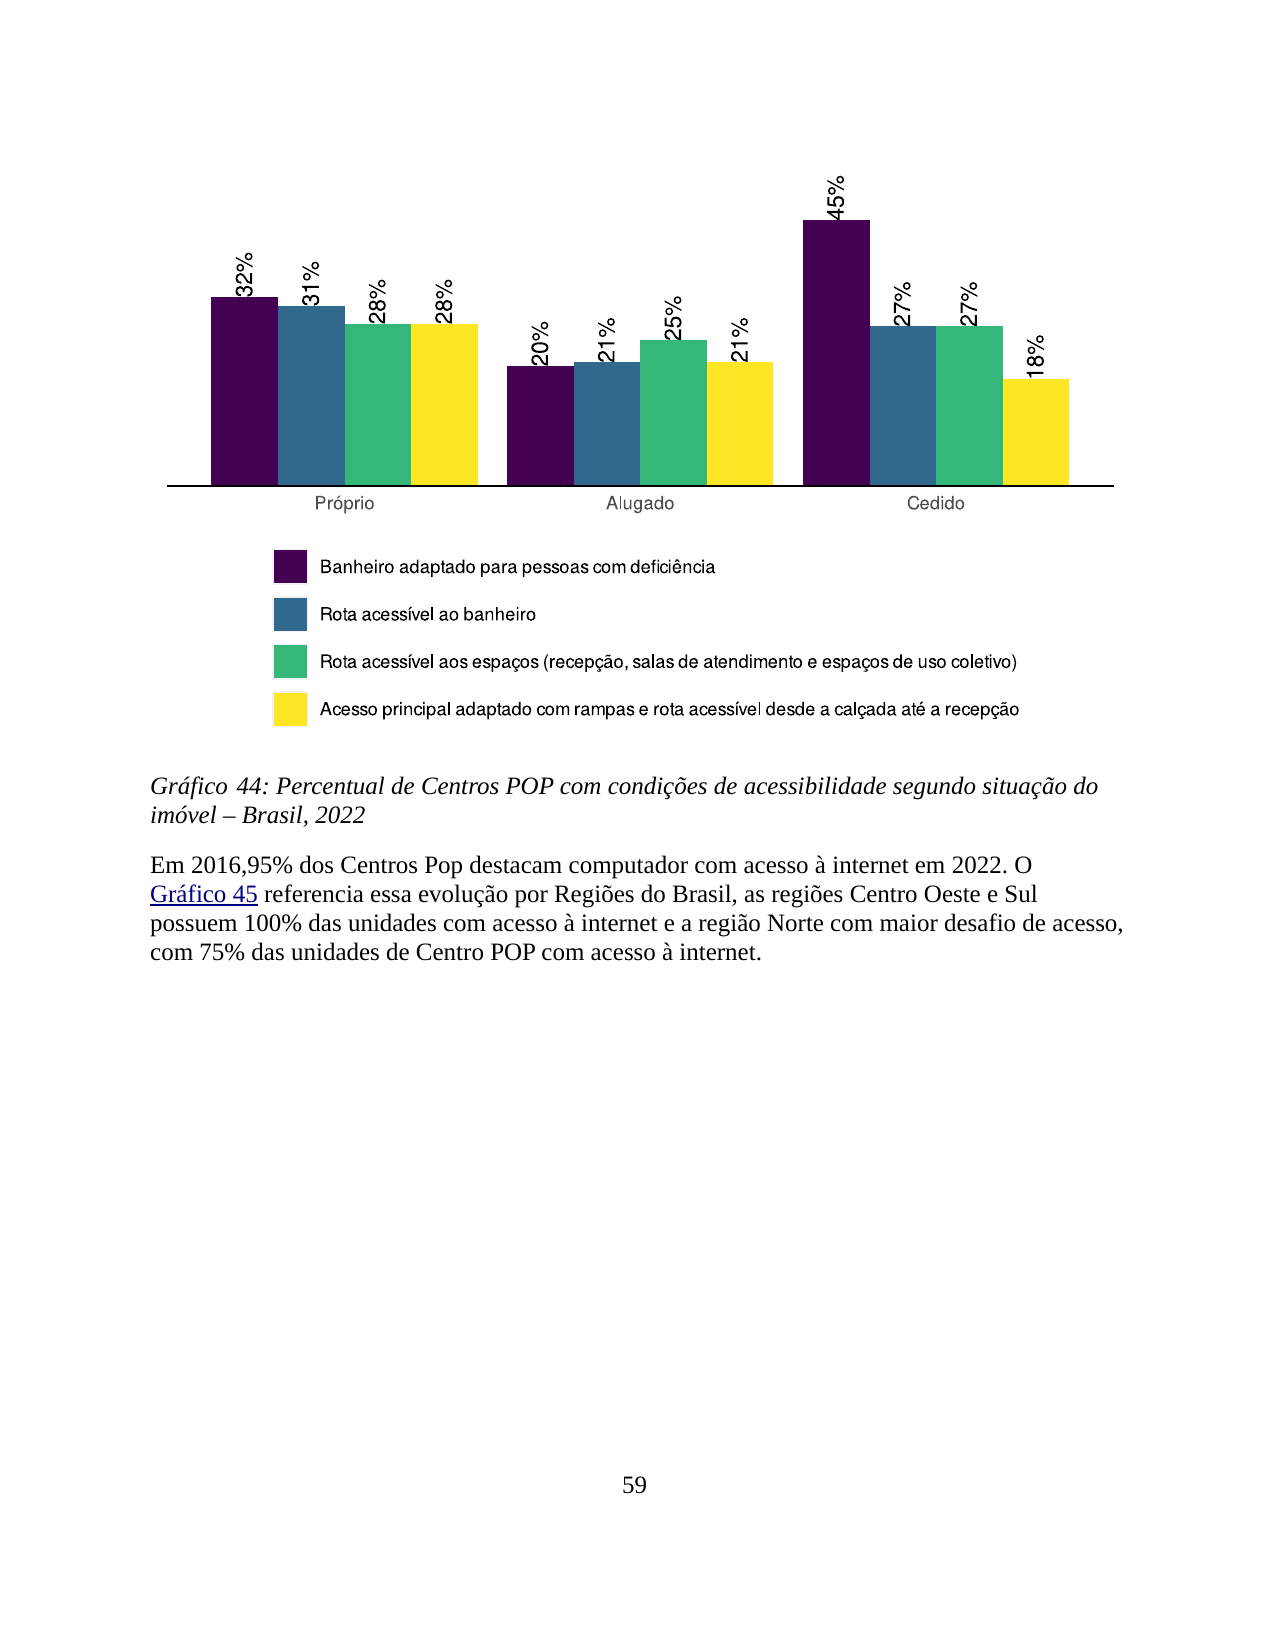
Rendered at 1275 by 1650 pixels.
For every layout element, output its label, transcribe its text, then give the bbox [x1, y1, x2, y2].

table_header Gráfico 44: Percentual de Centros POP com condições de acessibilidade segundo situação do imóvel – Brasil, 2022 [150, 751, 1125, 841]
text Em 2016,95% dos Centros Pop destacam computador com acesso à internet em 2022. O Gráfico 45 referencia essa evolução por Regiões do Brasil, as regiões Centro Oeste e Sul possuem 100% das unidades com acesso à internet e a região Norte com maior desafio de acesso, com 75% das unidades de Centro POP com acesso à internet. [150, 850, 1125, 965]
